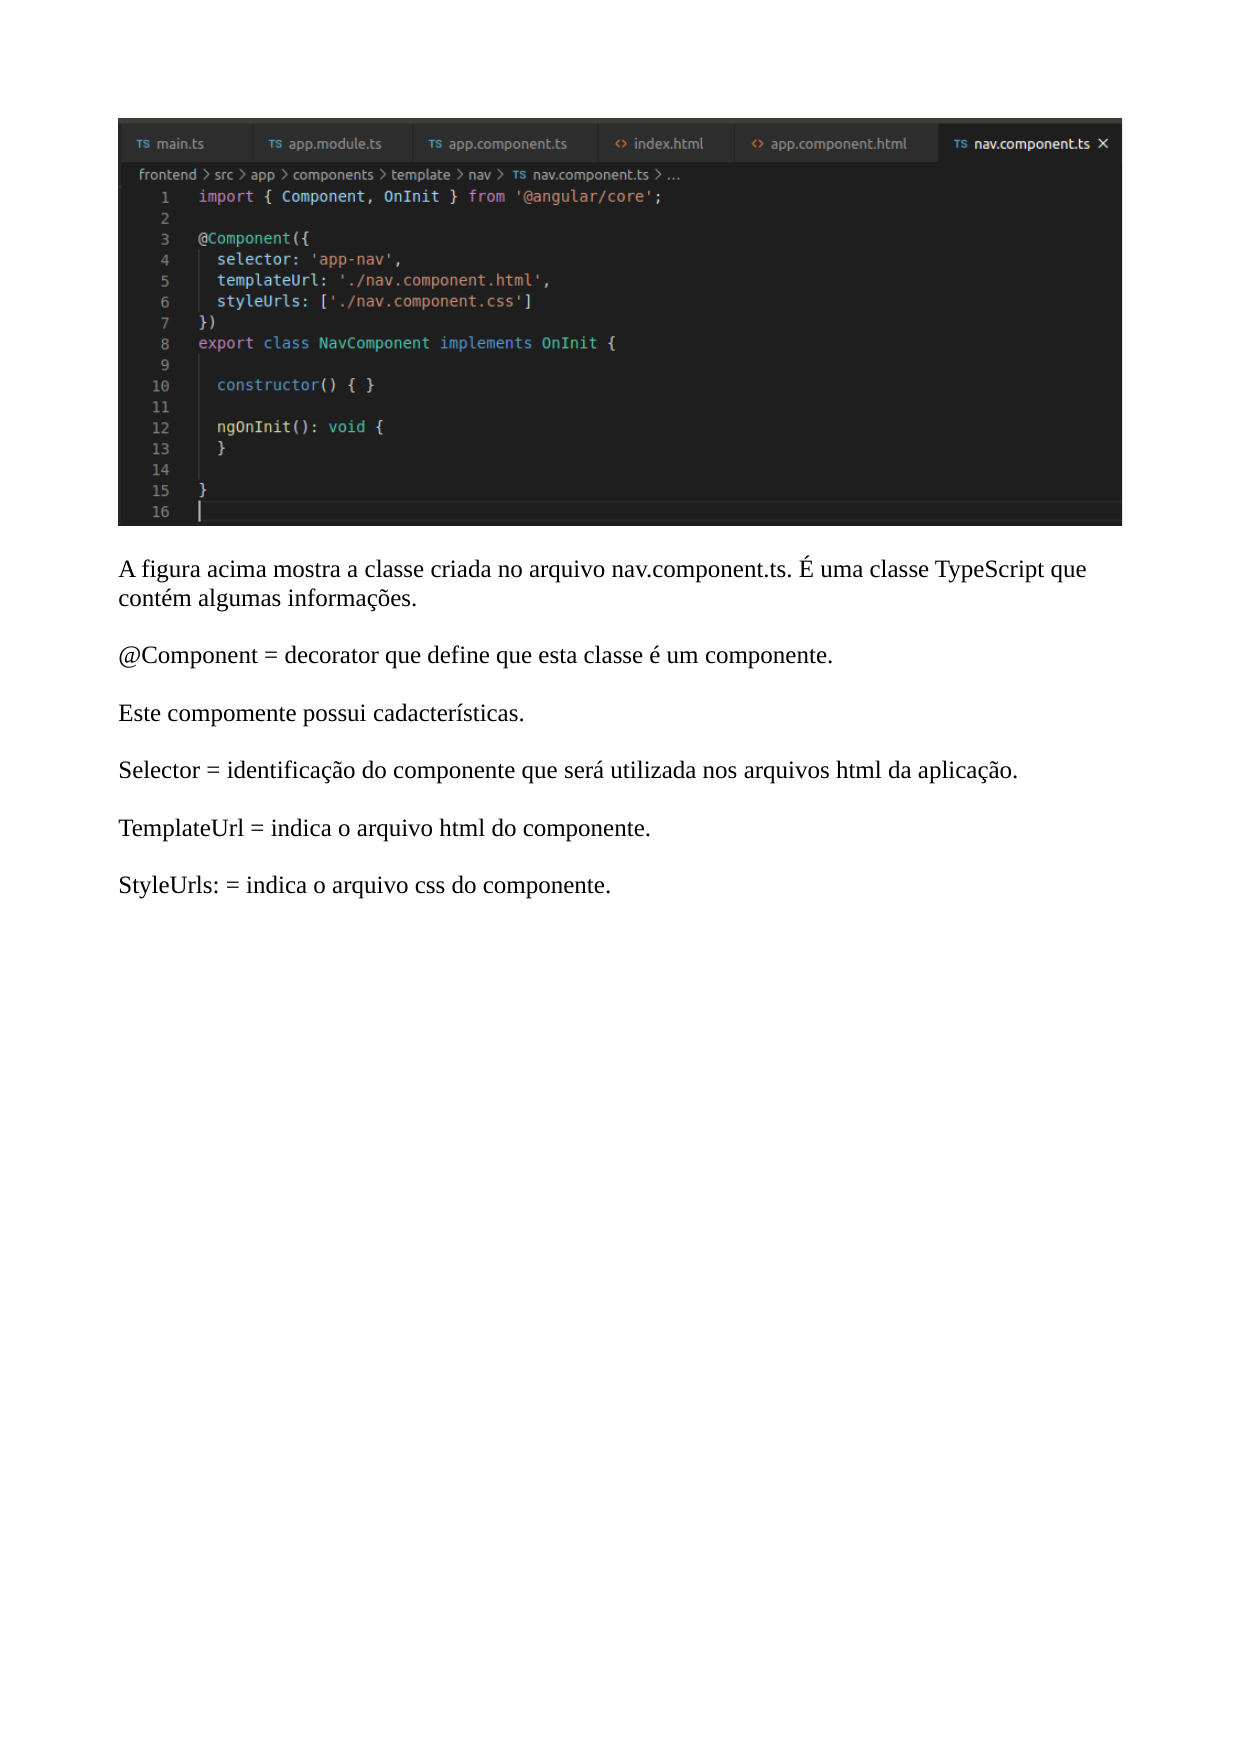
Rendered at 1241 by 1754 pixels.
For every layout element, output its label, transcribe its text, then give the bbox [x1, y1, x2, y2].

text Este compomente possui cadacterísticas. [118, 698, 1122, 727]
text A figura acima mostra a classe criada no arquivo nav.component.ts. É uma classe TypeScript que contém algumas informações. [118, 554, 1122, 612]
picture [118, 118, 1123, 526]
text StyleUrls: = indica o arquivo css do componente. [118, 870, 1122, 899]
text Selector = identificação do componente que será utilizada nos arquivos html da aplicação. [118, 755, 1122, 784]
text @Component = decorator que define que esta classe é um componente. [118, 640, 1122, 669]
text TemplateUrl = indica o arquivo html do componente. [118, 813, 1122, 842]
